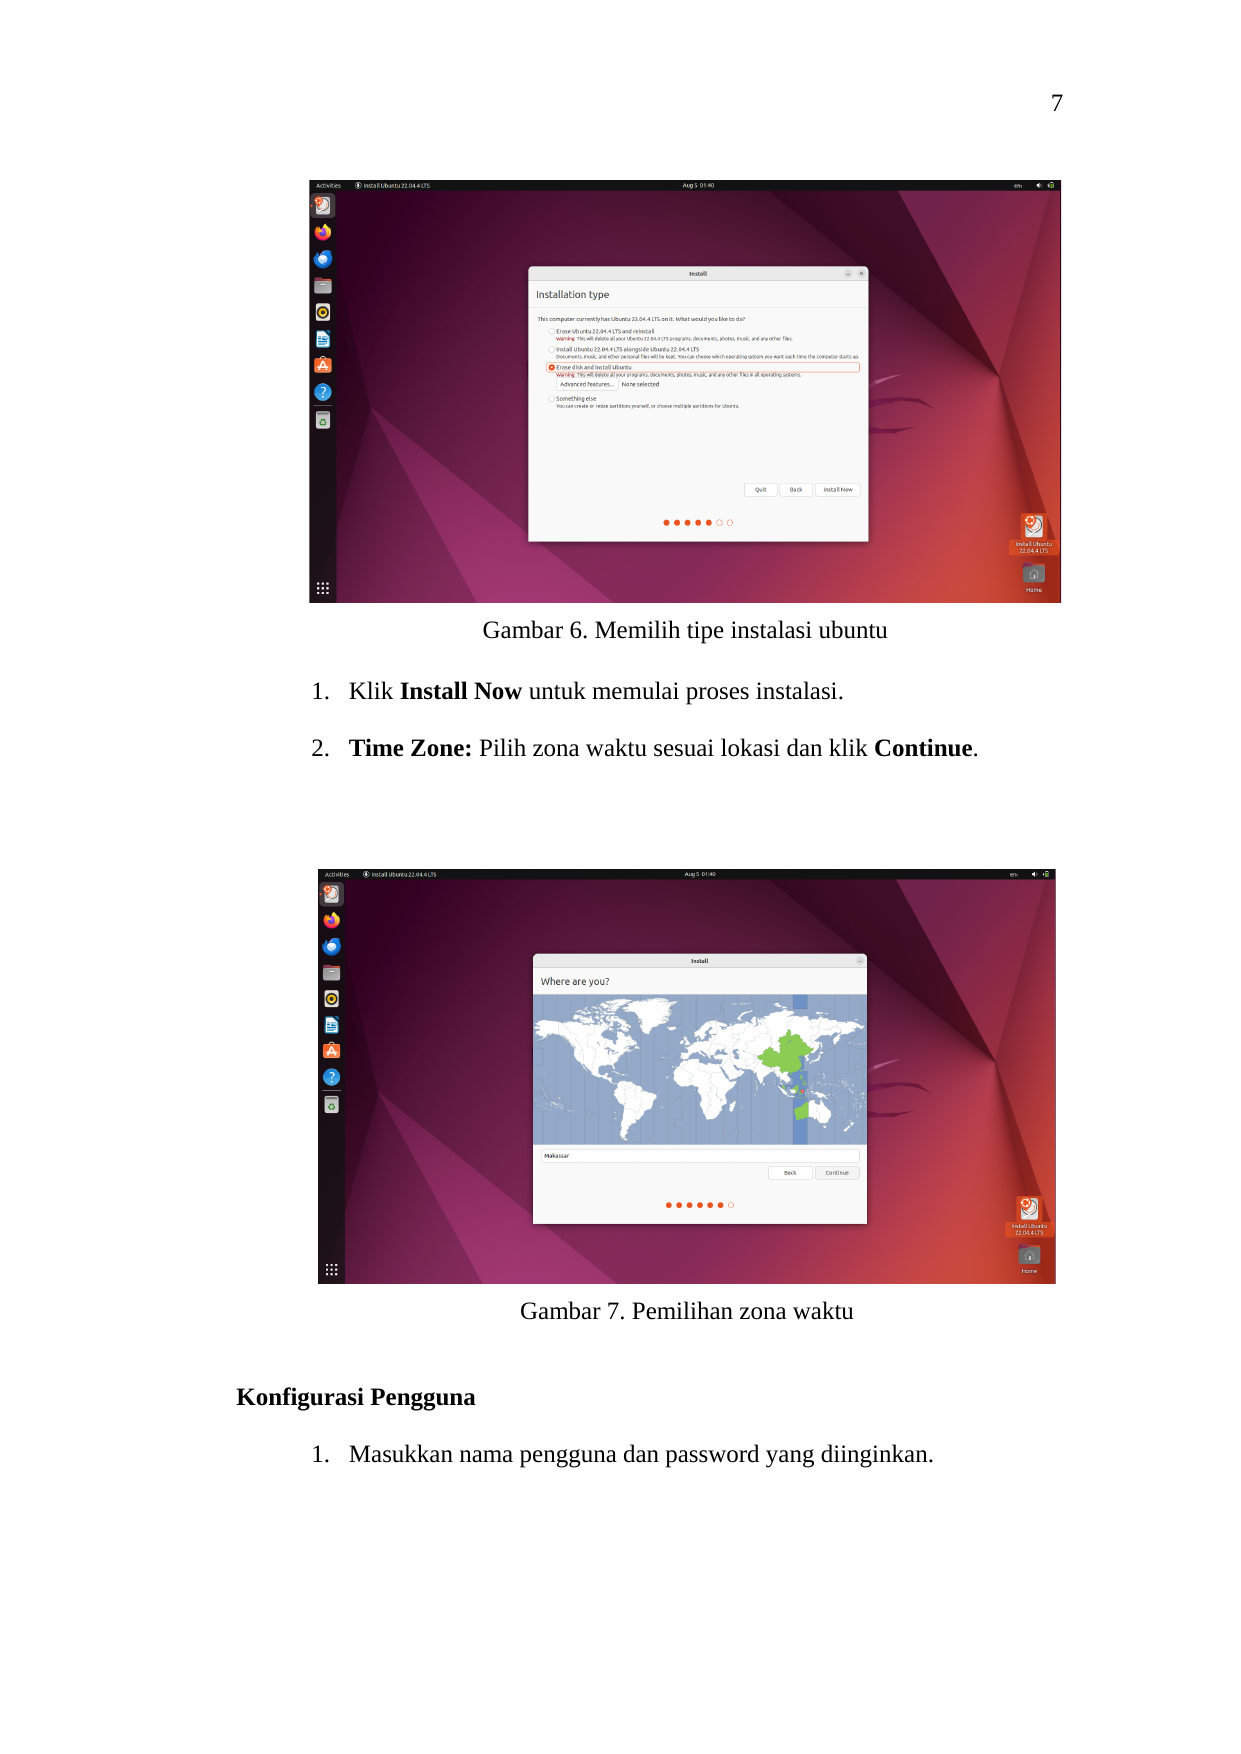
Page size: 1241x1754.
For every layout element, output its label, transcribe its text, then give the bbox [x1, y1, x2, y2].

list Gambar 6. Memilih tipe instalasi ubuntu [309, 181, 1061, 644]
list Klik Install Now untuk memulai proses instalasi. [309, 165, 1063, 704]
text Gambar 7. Pemilihan zona waktu [318, 869, 1056, 1324]
subtitle Konfigurasi Pengguna [236, 848, 1063, 1411]
list Masukkan nama pengguna dan password yang diinginkan. [311, 1439, 1063, 1468]
list Time Zone: Pilih zona waktu sesuai lokasi dan klik Continue. [311, 733, 1063, 762]
